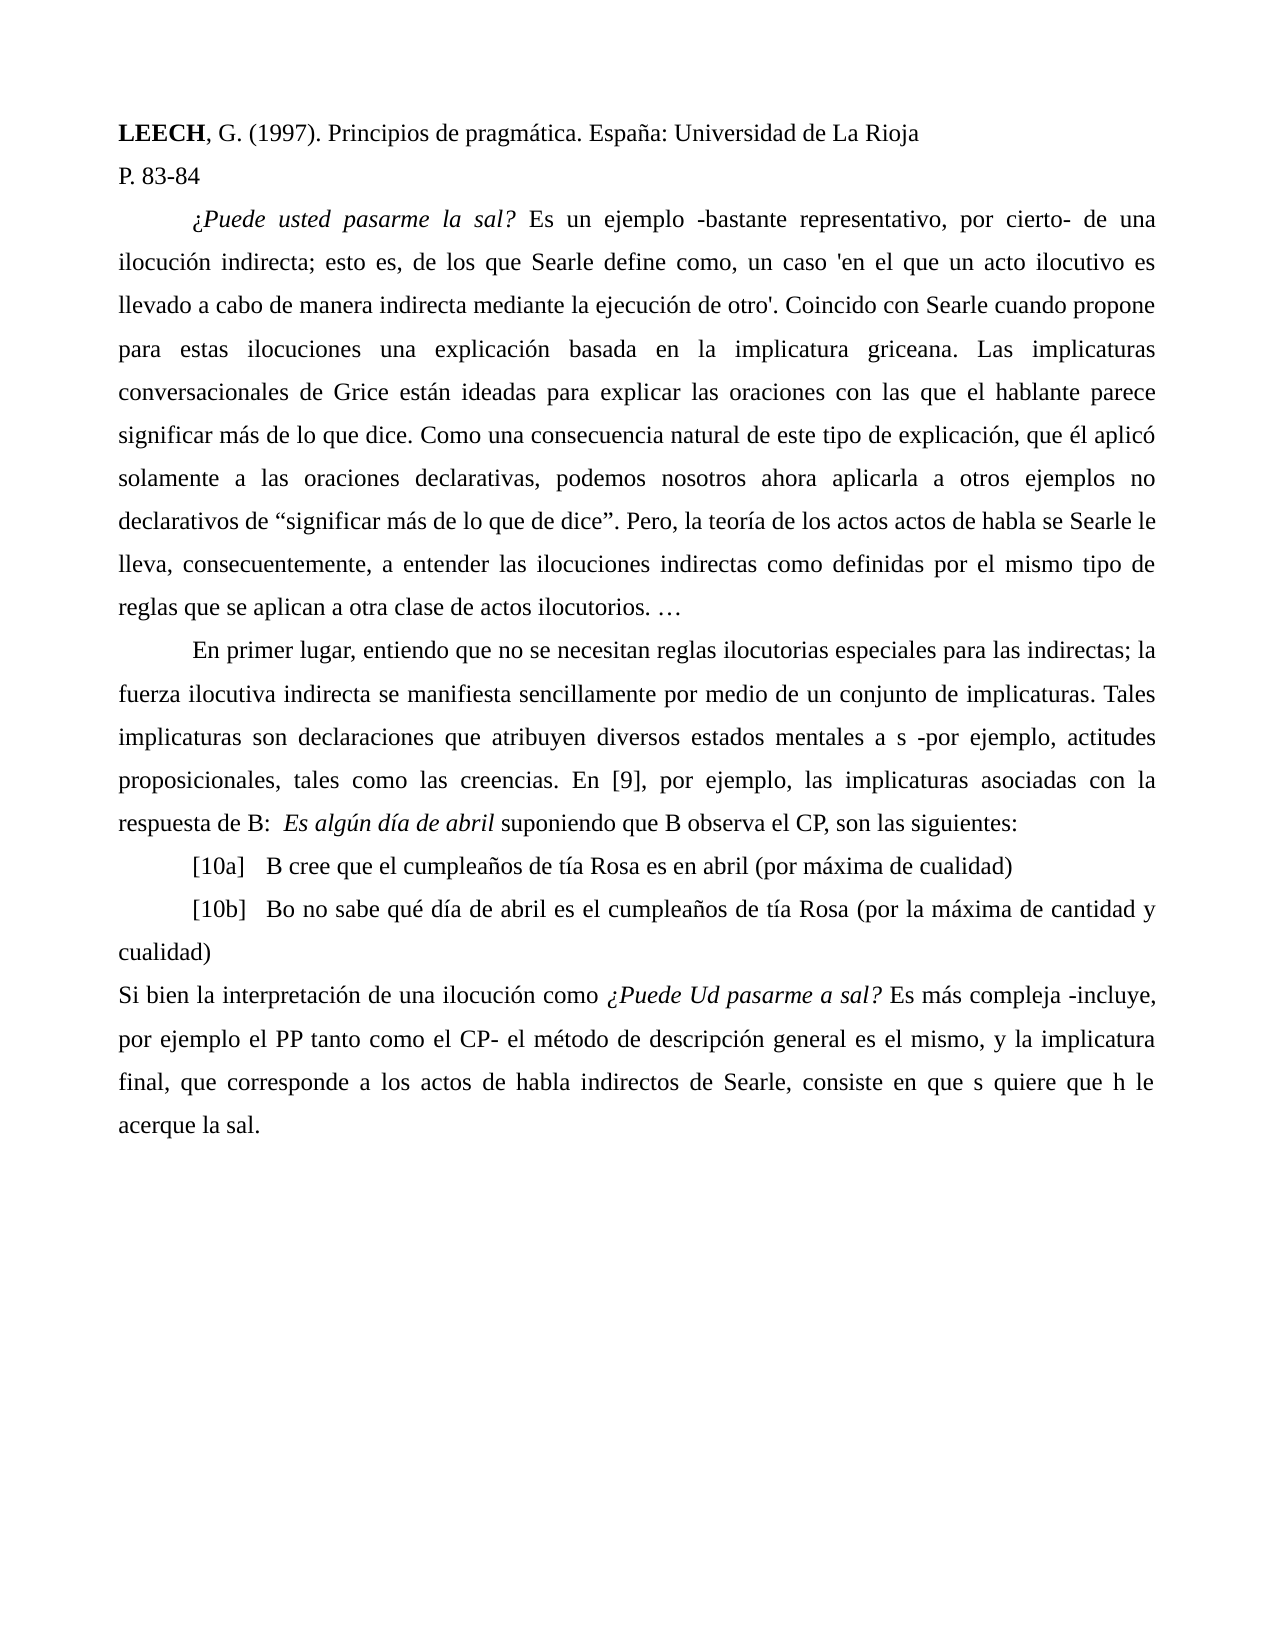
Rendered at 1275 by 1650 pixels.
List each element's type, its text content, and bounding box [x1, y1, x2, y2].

text ¿Puede usted pasarme la sal? Es un ejemplo -bastante representativo, por cierto- de una ilocución indirecta; esto es, de los que Searle define como, un caso 'en el que un acto ilocutivo es llevado a cabo de manera indirecta mediante la ejecución de otro'. Coincido con Searle cuando propone para estas ilocuciones una explicación basada en la implicatura griceana. Las implicaturas conversacionales de Grice están ideadas para explicar las oraciones con las que el hablante parece significar más de lo que dice. Como una consecuencia natural de este tipo de explicación, que él aplicó solamente a las oraciones declarativas, podemos nosotros ahora aplicarla a otros ejemplos no declarativos de “significar más de lo que de dice”. Pero, la teoría de los actos actos de habla se Searle le lleva, consecuentemente, a entender las ilocuciones indirectas como definidas por el mismo tipo de reglas que se aplican a otra clase de actos ilocutorios. … [118, 204, 1157, 621]
text LEECH, G. (1997). Principios de pragmática. España: Universidad de La Rioja [118, 118, 1157, 147]
text [10a] B cree que el cumpleaños de tía Rosa es en abril (por máxima de cualidad) [118, 851, 1157, 880]
text [10b] Bo no sabe qué día de abril es el cumpleaños de tía Rosa (por la máxima de cantidad y cualidad) [118, 894, 1157, 966]
text P. 83-84 [118, 161, 1157, 190]
text En primer lugar, entiendo que no se necesitan reglas ilocutorias especiales para las indirectas; la fuerza ilocutiva indirecta se manifiesta sencillamente por medio de un conjunto de implicaturas. Tales implicaturas son declaraciones que atribuyen diversos estados mentales a s -por ejemplo, actitudes proposicionales, tales como las creencias. En [9], por ejemplo, las implicaturas asociadas con la respuesta de B: Es algún día de abril suponiendo que B observa el CP, son las siguientes: [118, 636, 1157, 837]
text Si bien la interpretación de una ilocución como ¿Puede Ud pasarme a sal? Es más compleja -incluye, por ejemplo el PP tanto como el CP- el método de descripción general es el mismo, y la implicatura final, que corresponde a los actos de habla indirectos de Searle, consiste en que s quiere que h le acerque la sal. [118, 981, 1157, 1139]
